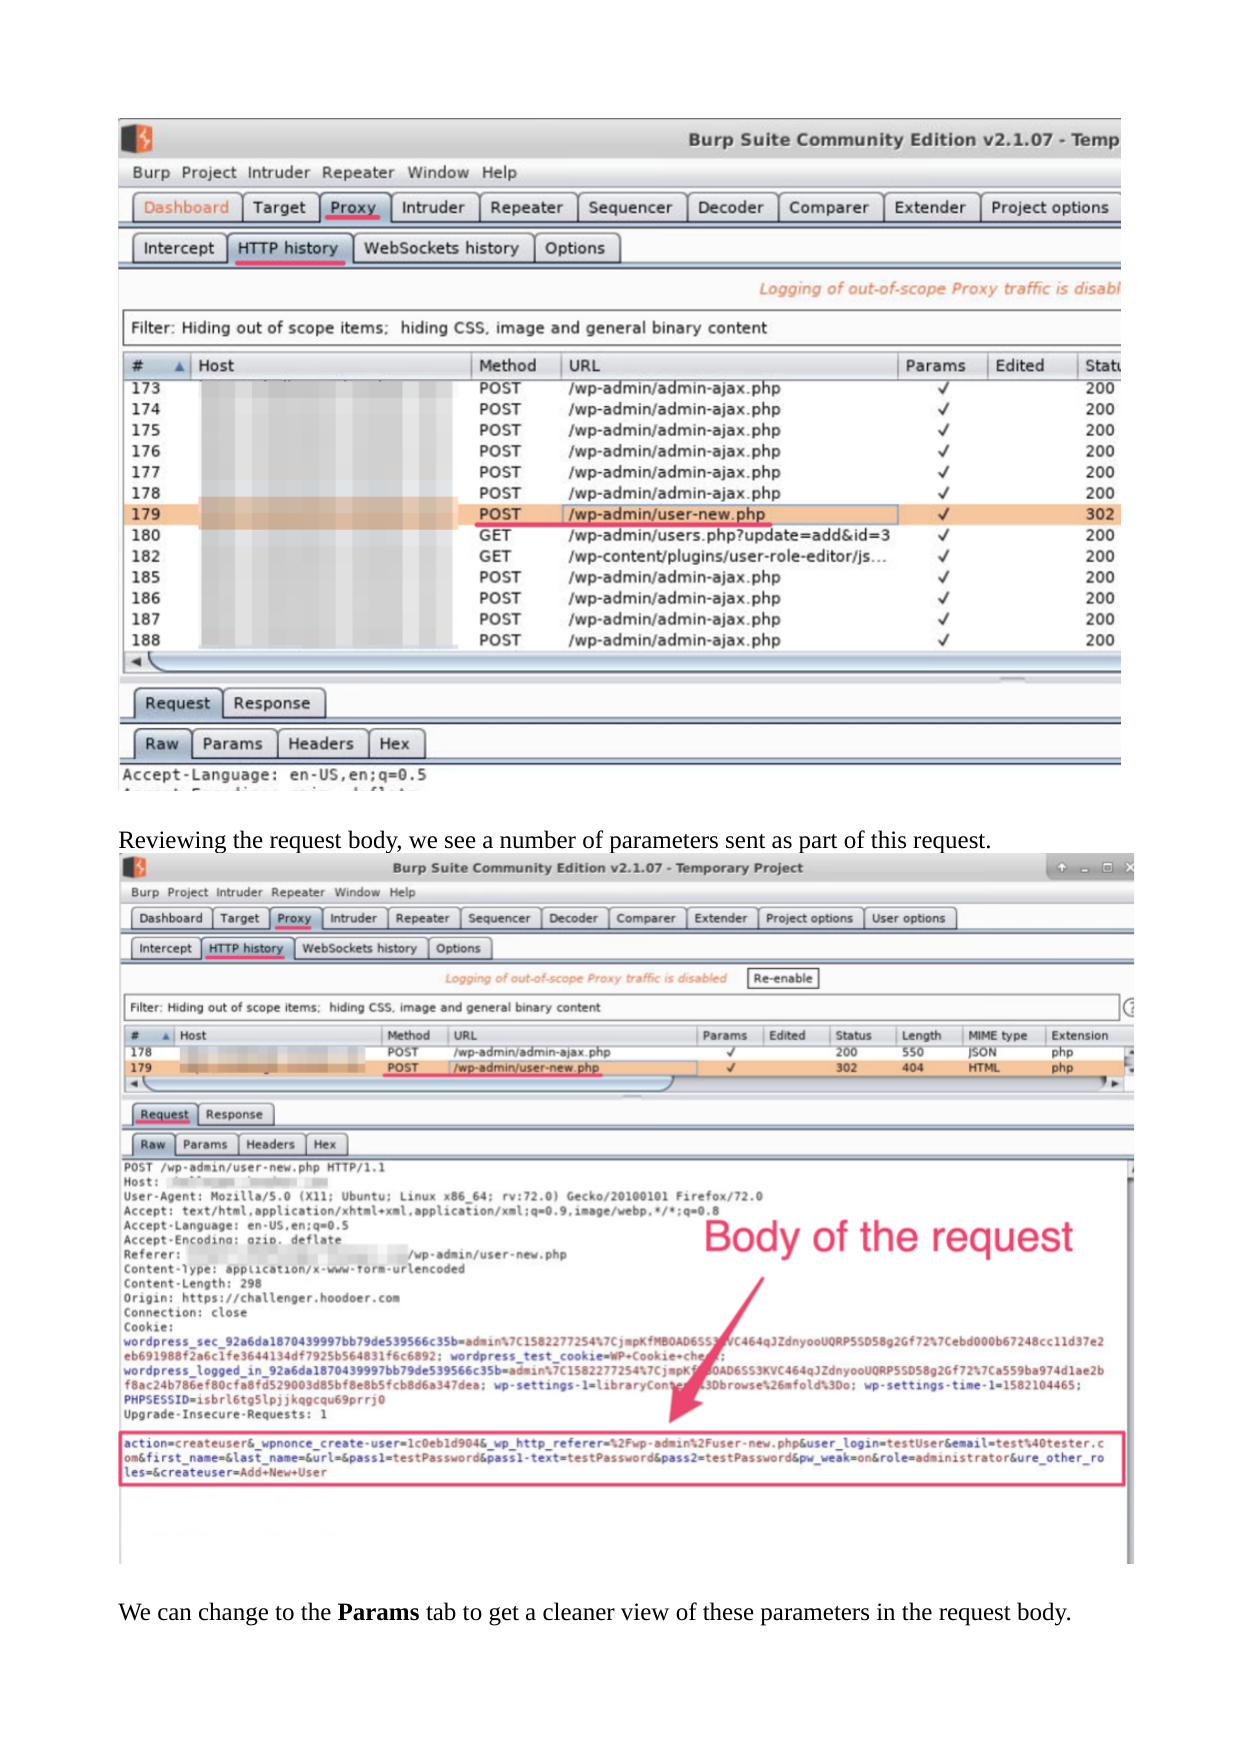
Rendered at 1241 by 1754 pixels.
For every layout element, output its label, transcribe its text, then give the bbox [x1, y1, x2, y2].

picture [118, 118, 1121, 791]
text We can change to the Params tab to get a cleaner view of these parameters in the request body. [118, 1582, 1122, 1626]
text Reviewing the request body, we see a number of parameters sent as part of this request. [118, 810, 1122, 853]
picture [118, 853, 1135, 1564]
